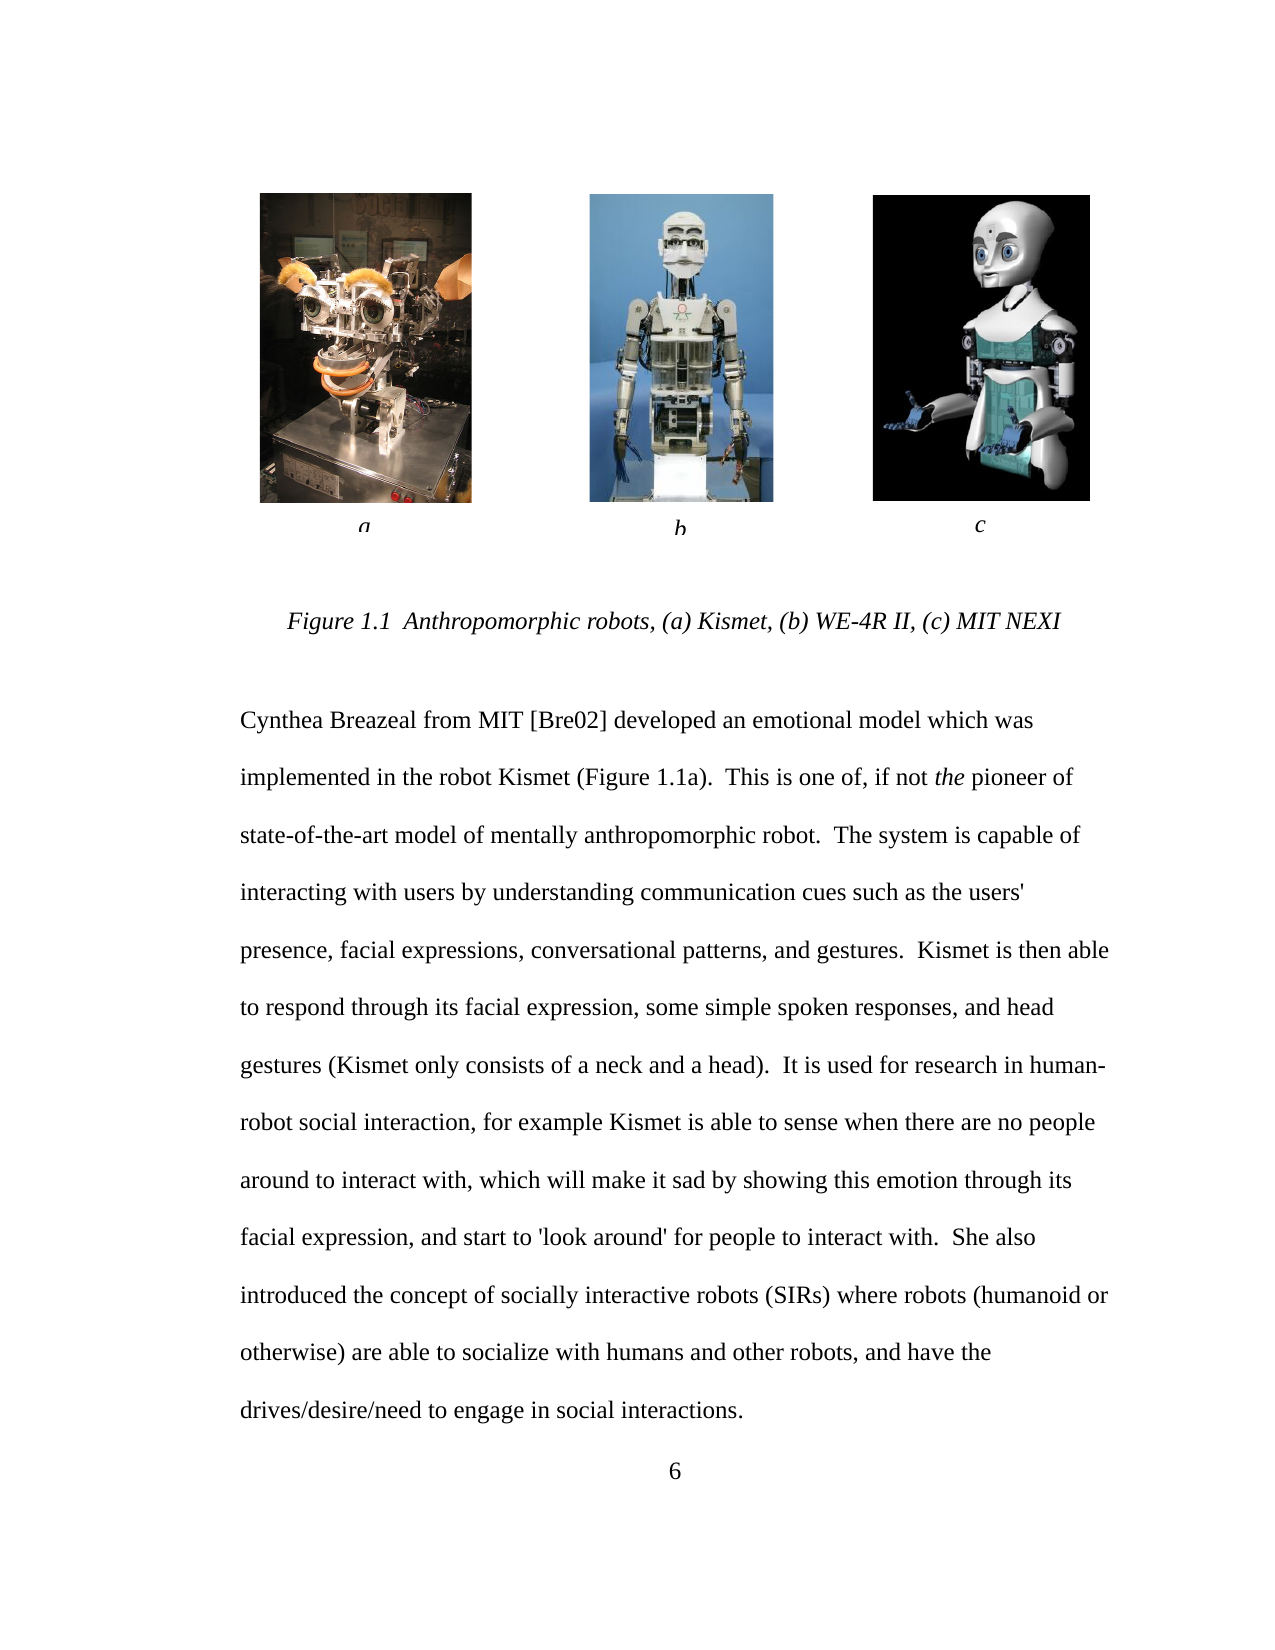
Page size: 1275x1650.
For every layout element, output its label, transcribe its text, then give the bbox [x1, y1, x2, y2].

picture [259, 193, 472, 503]
picture [872, 195, 1090, 501]
text a [243, 511, 488, 532]
text b [572, 185, 790, 535]
text Figure 1.1 Anthropomorphic robots, (a) Kismet, (b) WE-4R II, (c) MIT NEXI [240, 606, 1110, 635]
text c [855, 186, 1108, 536]
picture [589, 194, 774, 502]
text Cynthea Breazeal from MIT [Bre02] developed an emotional model which was implemented in the robot Kismet (Figure 1.1a). This is one of, if not the pioneer of state-of-the-art model of mentally anthropomorphic robot. The system is capable of interacting with users by understanding communication cues such as the users' presence, facial expressions, conversational patterns, and gestures. Kismet is then able to respond through its facial expression, some simple spoken responses, and head gestures (Kismet only consists of a neck and a head). It is used for research in human-robot social interaction, for example Kismet is able to sense when there are no people around to interact with, which will make it sad by showing this emotion through its facial expression, and start to 'look around' for people to interact with. She also introduced the concept of socially interactive robots (SIRs) where robots (humanoid or otherwise) are able to socialize with humans and other robots, and have the drives/desire/need to engage in social interactions. [240, 705, 1110, 1424]
